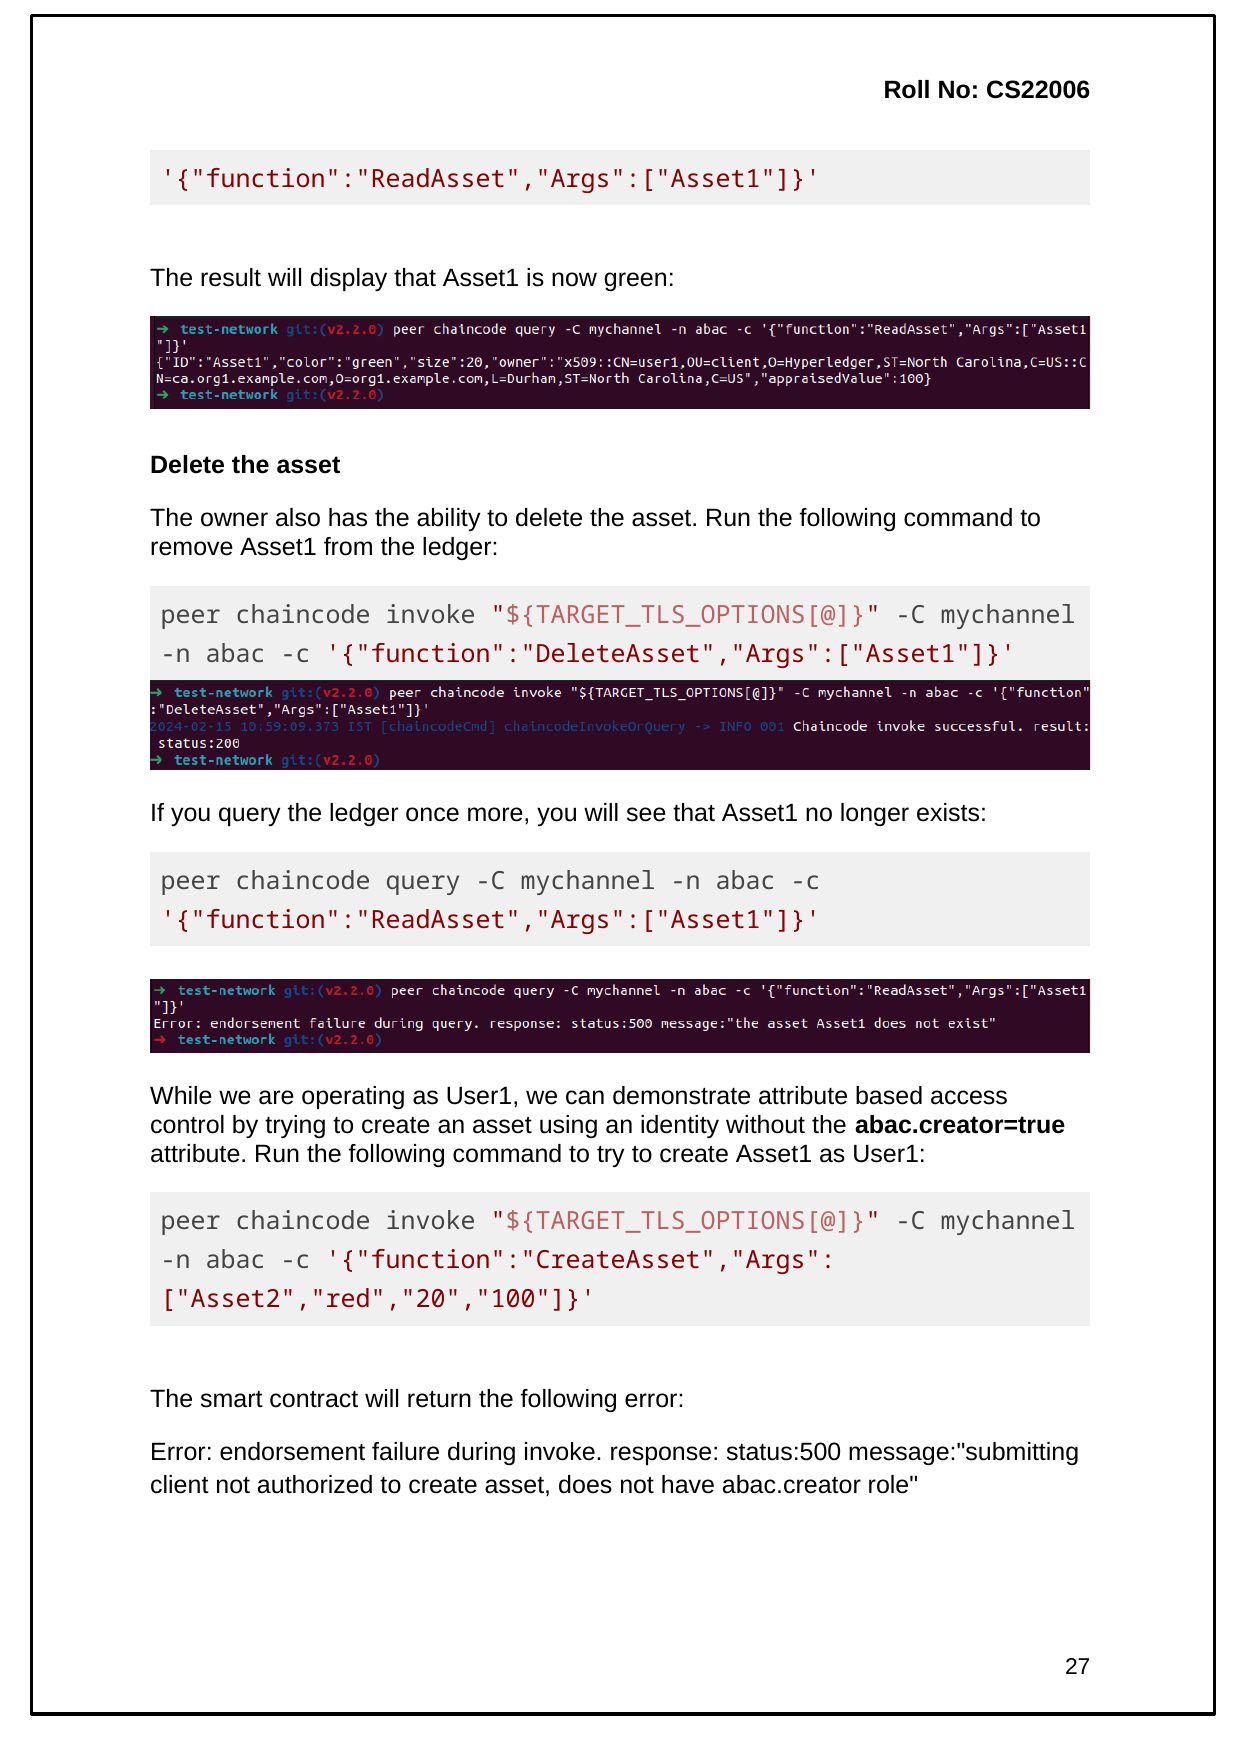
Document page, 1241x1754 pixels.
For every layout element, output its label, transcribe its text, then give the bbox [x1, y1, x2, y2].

picture [150, 979, 1091, 1053]
text The result will display that Asset1 is now green: [150, 263, 1090, 292]
text If you query the ledger once more, you will see that Asset1 no longer exists: [150, 798, 1090, 827]
text While we are operating as User1, we can demonstrate attribute based access control by trying to create an asset using an identity without the abac.creator=true attribute. Run the following command to try to create Asset1 as User1: [150, 1081, 1090, 1167]
text The smart contract will return the following error: [150, 1383, 1090, 1412]
picture [150, 680, 1091, 770]
table_header peer chaincode query -C mychannel -n abac -c '{"function":"ReadAsset","Args":["Asset1"]}' [150, 852, 1090, 946]
text The owner also has the ability to delete the asset. Run the following command to remove Asset1 from the ledger: [150, 503, 1090, 561]
subtitle Delete the asset [150, 450, 1090, 478]
table_header peer chaincode invoke "${TARGET_TLS_OPTIONS[@]}" -C mychannel -n abac -c '{"function":"CreateAsset","Args":["Asset2","red","20","100"]}' [150, 1192, 1090, 1326]
table_header peer chaincode invoke "${TARGET_TLS_OPTIONS[@]}" -C mychannel -n abac -c '{"function":"DeleteAsset","Args":["Asset1"]}' [150, 586, 1090, 680]
table_header '{"function":"ReadAsset","Args":["Asset1"]}' [150, 150, 1090, 205]
text Error: endorsement failure during invoke. response: status:500 message:"submitting client not authorized to create asset, does not have abac.creator role" [150, 1437, 1090, 1499]
picture [150, 316, 1091, 409]
